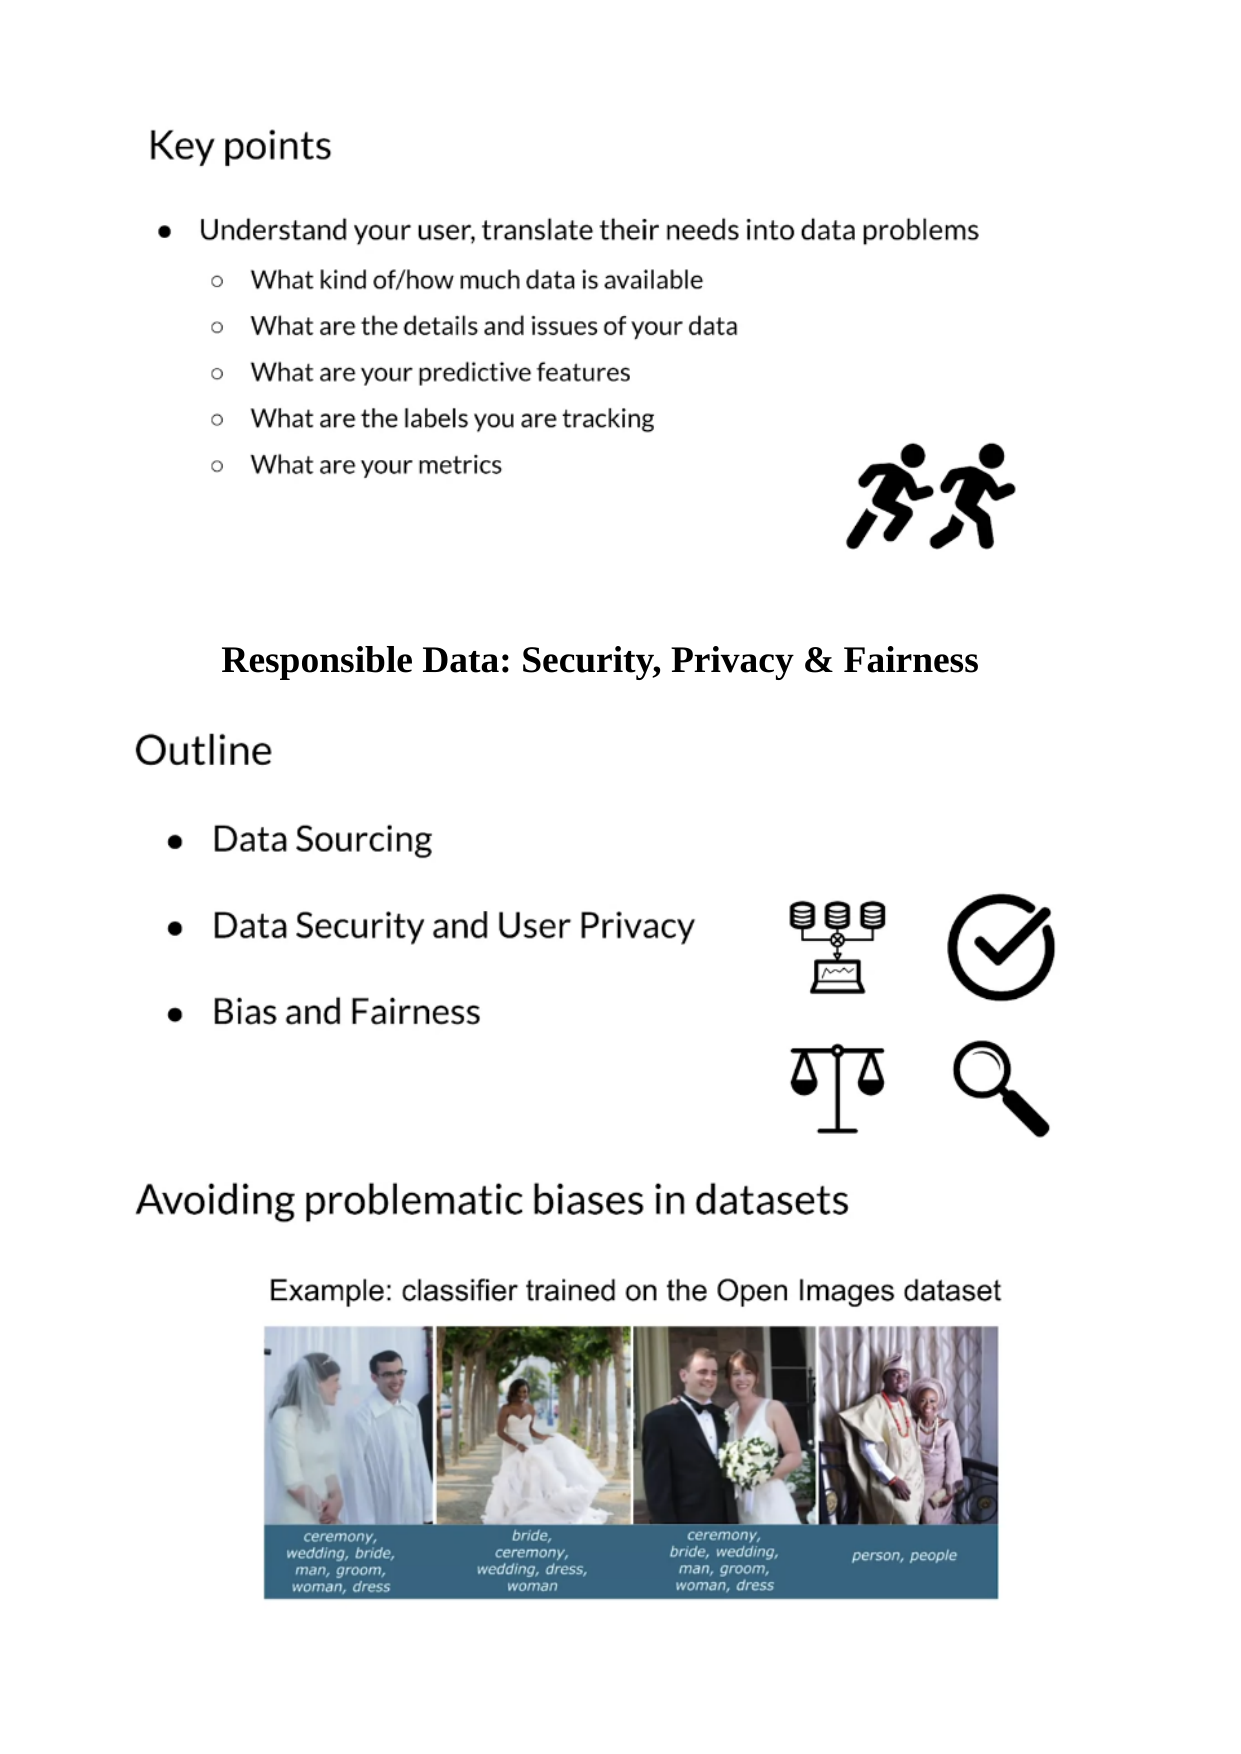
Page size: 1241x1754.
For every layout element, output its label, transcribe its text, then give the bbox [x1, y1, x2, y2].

picture [118, 118, 1123, 555]
picture [118, 721, 1123, 1143]
picture [118, 1171, 1123, 1621]
subtitle Responsible Data: Security, Privacy & Fairness [118, 637, 1122, 681]
